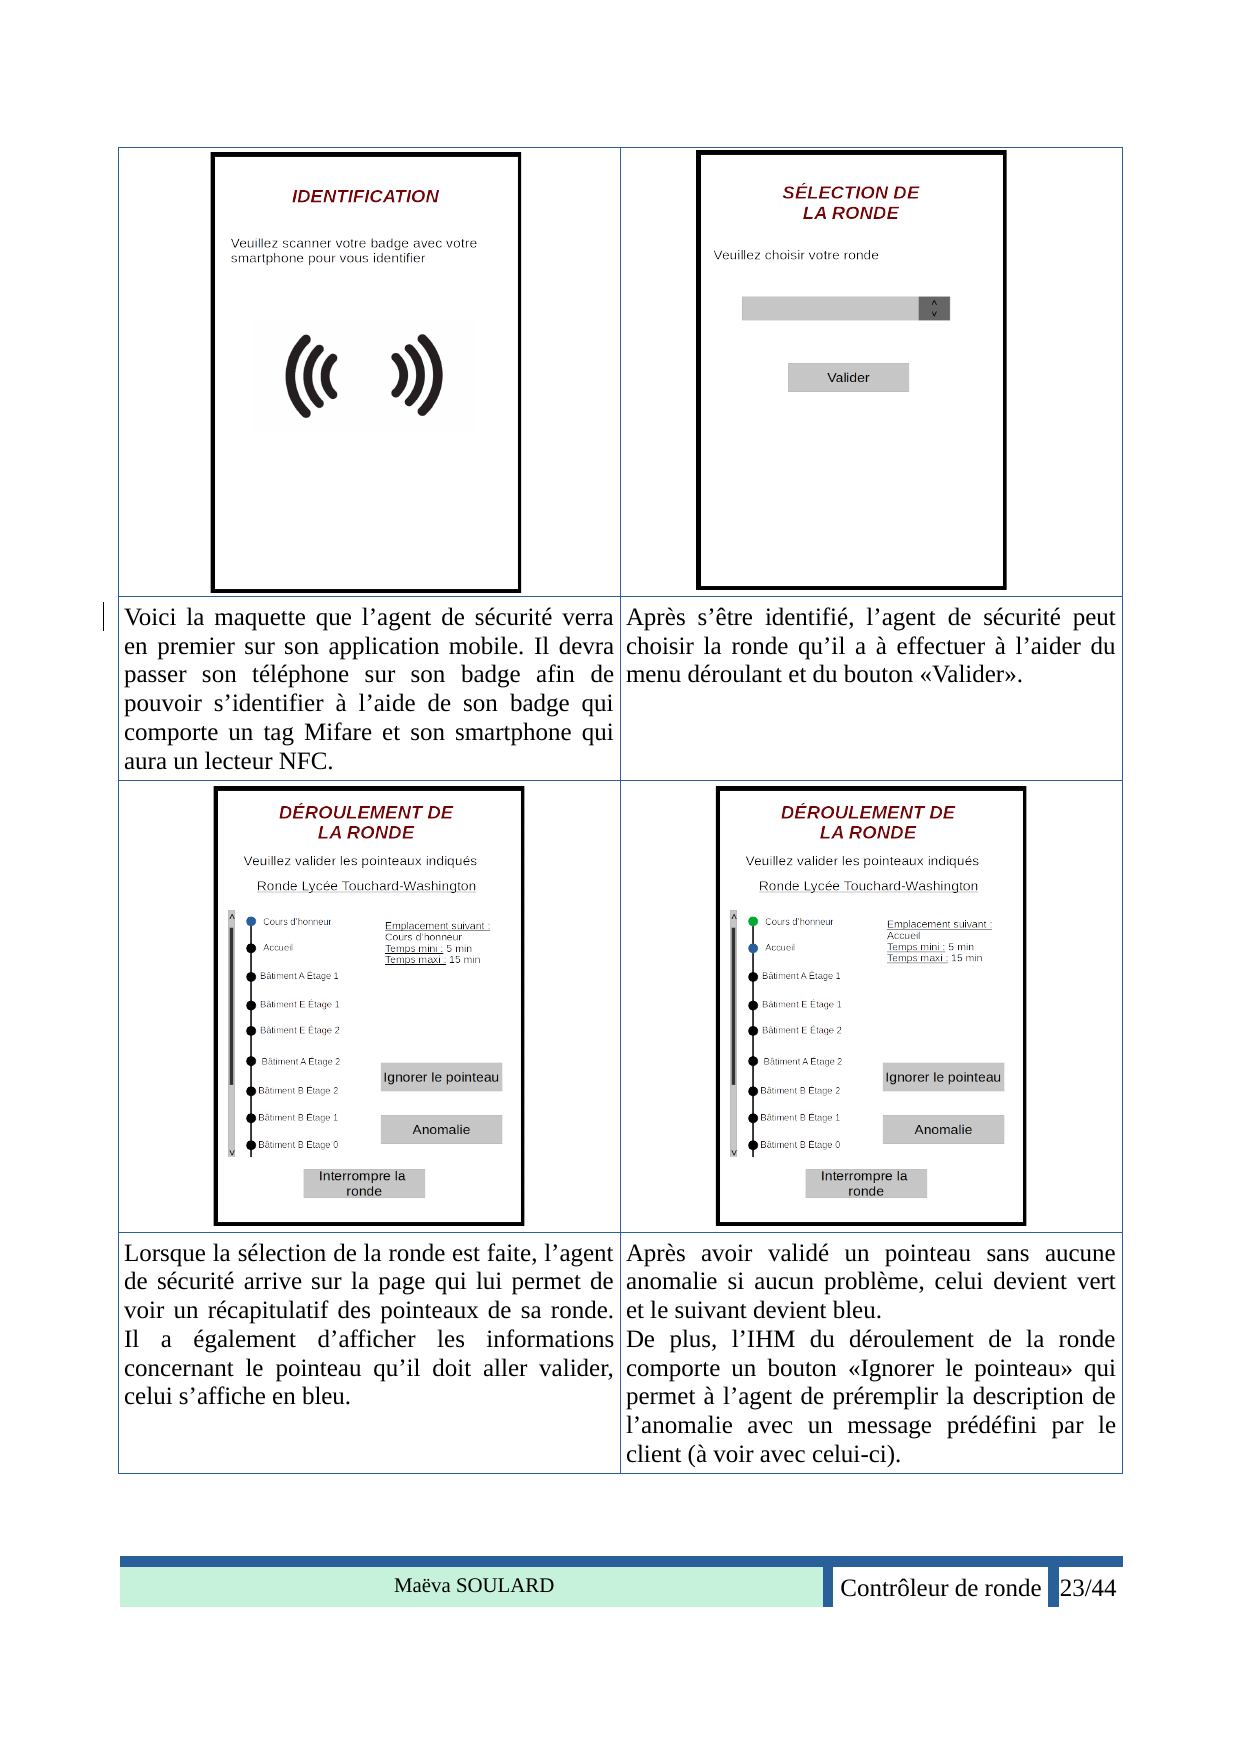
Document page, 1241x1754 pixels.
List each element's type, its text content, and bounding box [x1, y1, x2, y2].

picture [213, 786, 525, 1226]
table_cell Voici la maquette que l’agent de sécurité verra en premier sur son application mobile. Il devra passer son téléphone sur son badge afin de pouvoir s’identifier à l’aide de son badge qui comporte un tag Mifare et son smartphone qui aura un lecteur NFC. [119, 597, 620, 780]
table_cell Lorsque la sélection de la ronde est faite, l’agent de sécurité arrive sur la page qui lui permet de voir un récapitulatif des pointeaux de sa ronde. Il a également d’afficher les informations concernant le pointeau qu’il doit aller valider, celui s’affiche en bleu. [119, 1233, 620, 1473]
table_header [621, 148, 1122, 596]
table_cell Après s’être identifié, l’agent de sécurité peut choisir la ronde qu’il a à effectuer à l’aider du menu déroulant et du bouton «Valider». [621, 597, 1122, 780]
table_cell Après avoir validé un pointeau sans aucune anomalie si aucun problème, celui devient vert et le suivant devient bleu. De plus, l’IHM du déroulement de la ronde comporte un bouton «Ignorer le pointeau» qui permet à l’agent de préremplir la description de l’anomalie avec un message prédéfini par le client (à voir avec celui-ci). [621, 1233, 1122, 1473]
table_cell [621, 781, 1122, 1232]
table_header [119, 148, 620, 596]
picture [696, 150, 1007, 590]
table_cell [119, 781, 620, 1232]
picture [715, 786, 1027, 1226]
picture [210, 152, 522, 593]
